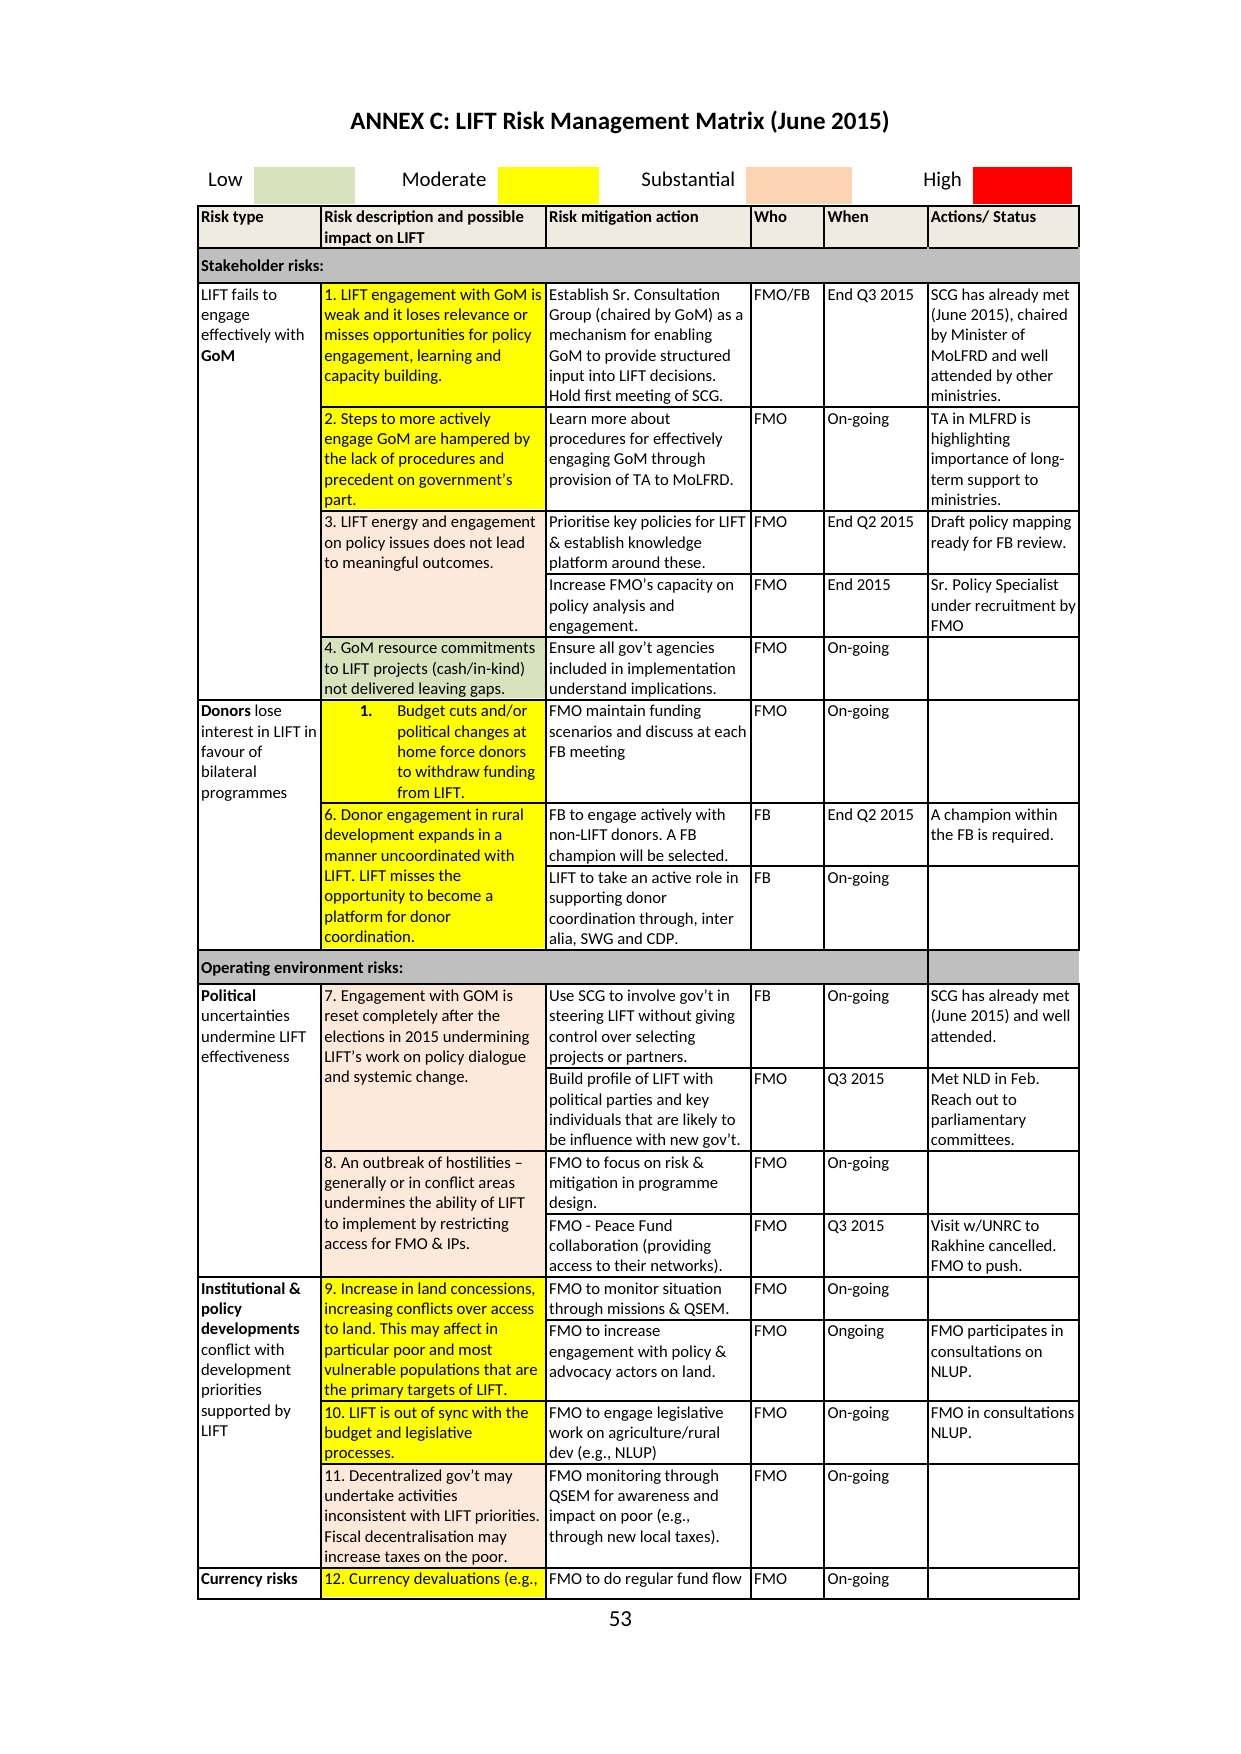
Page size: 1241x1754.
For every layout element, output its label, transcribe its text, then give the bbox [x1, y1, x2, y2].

table_cell FMO to do regular fund flow [547, 1569, 750, 1597]
table_cell On-going [825, 408, 927, 509]
table_cell [188, 699, 197, 802]
table_cell Draft policy mapping ready for FB review. [929, 512, 1078, 572]
table_cell FMO participates in consultations on NLUP. [929, 1321, 1078, 1400]
table_cell FB [752, 867, 823, 948]
table_cell FMO maintain funding scenarios and discuss at each FB meeting [547, 701, 750, 802]
table_header Low [188, 167, 254, 204]
table_header [746, 167, 852, 204]
table_cell [188, 282, 197, 406]
table_cell 12. Currency devaluations (e.g., [322, 1569, 545, 1597]
table_cell Risk type [199, 207, 320, 247]
table_cell FMO [752, 512, 823, 572]
table_cell FMO in consultations NLUP. [929, 1402, 1078, 1463]
table_cell [188, 1567, 197, 1597]
table_cell FMO to engage legislative work on agriculture/rural dev (e.g., NLUP) [547, 1402, 750, 1463]
table_cell On-going [825, 1569, 927, 1597]
table_cell FB [752, 985, 823, 1067]
table_cell LIFT to take an active role in supporting donor coordination through, inter alia, SWG and CDP. [547, 867, 750, 948]
table_cell 9. Increase in land concessions, increasing conflicts over access to land. This may affect in particular poor and most vulnerable populations that are the primary targets of LIFT. [322, 1278, 545, 1400]
table_cell [188, 802, 197, 865]
table_header [254, 167, 355, 204]
table_cell FMO - Peace Fund collaboration (providing access to their networks). [547, 1215, 750, 1276]
table_cell 3. LIFT energy and engagement on policy issues does not lead to meaningful outcomes. [322, 512, 545, 636]
table_cell [188, 1150, 197, 1213]
table_cell [188, 983, 197, 1067]
table_cell 11. Decentralized gov’t may undertake activities inconsistent with LIFT priorities. Fiscal decentralisation may increase taxes on the poor. [322, 1465, 545, 1567]
table_cell Learn more about procedures for effectively engaging GoM through provision of TA to MoLFRD. [547, 408, 750, 509]
table_cell [188, 865, 197, 948]
table_cell Build profile of LIFT with political parties and key individuals that are likely to be influence with new gov’t. [547, 1069, 750, 1150]
table_cell End 2015 [825, 575, 927, 636]
table_cell Budget cuts and/or political changes at home force donors to withdraw funding from LIFT. [322, 701, 545, 802]
table_header [1072, 167, 1079, 204]
table_cell [188, 949, 197, 983]
table_cell When [825, 207, 927, 247]
table_cell FB [752, 804, 823, 865]
table_cell [929, 638, 1078, 698]
table_cell FMO [752, 1069, 823, 1150]
table_cell FMO to monitor situation through missions & QSEM. [547, 1278, 750, 1319]
table_cell On-going [825, 1402, 927, 1463]
table_cell Risk description and possible impact on LIFT [322, 207, 545, 247]
table_cell Q3 2015 [825, 1069, 927, 1150]
table_cell On-going [825, 1152, 927, 1213]
table_cell 7. Engagement with GOM is reset completely after the elections in 2015 undermining LIFT’s work on policy dialogue and systemic change. [322, 985, 545, 1150]
table_cell Stakeholder risks: [199, 249, 927, 282]
table_cell Who [752, 207, 823, 247]
table_cell Establish Sr. Consultation Group (chaired by GoM) as a mechanism for enabling GoM to provide structured input into LIFT decisions. Hold first meeting of SCG. [547, 284, 750, 406]
table_cell FMO [752, 408, 823, 509]
table_cell FMO [752, 1465, 823, 1567]
table_cell [929, 249, 1078, 282]
text ANNEX C: LIFT Risk Management Matrix (June 2015) [187, 106, 1053, 136]
table_cell [929, 1569, 1078, 1597]
table_cell FMO monitoring through QSEM for awareness and impact on poor (e.g., through new local taxes). [547, 1465, 750, 1567]
table_header Moderate [355, 167, 497, 204]
table_cell Visit w/UNRC to Rakhine cancelled. FMO to push. [929, 1215, 1078, 1276]
table_cell [188, 573, 197, 636]
table_cell On-going [825, 701, 927, 802]
table_cell SCG has already met (June 2015), chaired by Minister of MoLFRD and well attended by other ministries. [929, 284, 1078, 406]
table_cell On-going [825, 985, 927, 1067]
table_cell 6. Donor engagement in rural development expands in a manner uncoordinated with LIFT. LIFT misses the opportunity to become a platform for donor coordination. [322, 804, 545, 948]
table_cell LIFT fails to engage effectively with GoM [199, 284, 320, 698]
table_cell [188, 1400, 197, 1463]
table_cell [929, 1465, 1078, 1567]
table_cell [188, 247, 197, 282]
table_cell 10. LIFT is out of sync with the budget and legislative processes. [322, 1402, 545, 1463]
table_cell [188, 1276, 197, 1319]
table_cell FMO [752, 1569, 823, 1597]
table_header High [852, 167, 973, 204]
table_cell FMO [752, 701, 823, 802]
table_cell FMO [752, 1321, 823, 1400]
table_cell [188, 1463, 197, 1567]
table_cell FMO to increase engagement with policy & advocacy actors on land. [547, 1321, 750, 1400]
table_cell On-going [825, 867, 927, 948]
table_cell End Q2 2015 [825, 804, 927, 865]
table_cell FMO to focus on risk & mitigation in programme design. [547, 1152, 750, 1213]
table_cell Met NLD in Feb. Reach out to parliamentary committees. [929, 1069, 1078, 1150]
table_cell FMO [752, 1152, 823, 1213]
table_cell [188, 1067, 197, 1150]
table_cell FB to engage actively with non-LIFT donors. A FB champion will be selected. [547, 804, 750, 865]
table_cell Prioritise key policies for LIFT & establish knowledge platform around these. [547, 512, 750, 572]
table_cell Ongoing [825, 1321, 927, 1400]
table_cell [188, 205, 197, 247]
table_cell [188, 406, 197, 509]
table_header [973, 167, 1072, 204]
table_cell Use SCG to involve gov’t in steering LIFT without giving control over selecting projects or partners. [547, 985, 750, 1067]
table_cell FMO/FB [752, 284, 823, 406]
table_cell [188, 1319, 197, 1400]
table_cell [188, 510, 197, 572]
table_cell 4. GoM resource commitments to LIFT projects (cash/in-kind) not delivered leaving gaps. [322, 638, 545, 698]
table_cell [188, 636, 197, 698]
table_cell FMO [752, 1402, 823, 1463]
table_cell 1. LIFT engagement with GoM is weak and it loses relevance or misses opportunities for policy engagement, learning and capacity building. [322, 284, 545, 406]
table_cell On-going [825, 1465, 927, 1567]
table_cell [929, 951, 1079, 983]
table_cell End Q3 2015 [825, 284, 927, 406]
table_cell [929, 1152, 1078, 1213]
table_cell FMO [752, 575, 823, 636]
table_cell Increase FMO’s capacity on policy analysis and engagement. [547, 575, 750, 636]
table_cell FMO [752, 1278, 823, 1319]
table_cell Operating environment risks: [199, 951, 927, 983]
table_cell A champion within the FB is required. [929, 804, 1078, 865]
table_cell 2. Steps to more actively engage GoM are hampered by the lack of procedures and precedent on government’s part. [322, 408, 545, 509]
table_cell [929, 701, 1078, 802]
table_cell Political uncertainties undermine LIFT effectiveness [199, 985, 320, 1276]
table_cell Institutional & policy developments conflict with development priorities supported by LIFT [199, 1278, 320, 1567]
table_cell FMO [752, 638, 823, 698]
table_cell FMO [752, 1215, 823, 1276]
table_cell On-going [825, 638, 927, 698]
table_cell 8. An outbreak of hostilities – generally or in conflict areas undermines the ability of LIFT to implement by restricting access for FMO & IPs. [322, 1152, 545, 1276]
table_cell Ensure all gov’t agencies included in implementation understand implications. [547, 638, 750, 698]
table_header Substantial [599, 167, 746, 204]
table_cell [929, 867, 1078, 948]
table_cell [188, 1213, 197, 1276]
table_cell On-going [825, 1278, 927, 1319]
table_cell Currency risks [199, 1569, 320, 1597]
table_header [498, 167, 599, 204]
table_cell Donors lose interest in LIFT in favour of bilateral programmes [199, 701, 320, 948]
table_cell [929, 1278, 1078, 1319]
table_cell Q3 2015 [825, 1215, 927, 1276]
table_cell Sr. Policy Specialist under recruitment by FMO [929, 575, 1078, 636]
table_cell SCG has already met (June 2015) and well attended. [929, 985, 1078, 1067]
table_cell Risk mitigation action [547, 207, 750, 247]
table_cell TA in MLFRD is highlighting importance of long-term support to ministries. [929, 408, 1078, 509]
table_cell End Q2 2015 [825, 512, 927, 572]
table_cell Actions/ Status [929, 207, 1078, 247]
